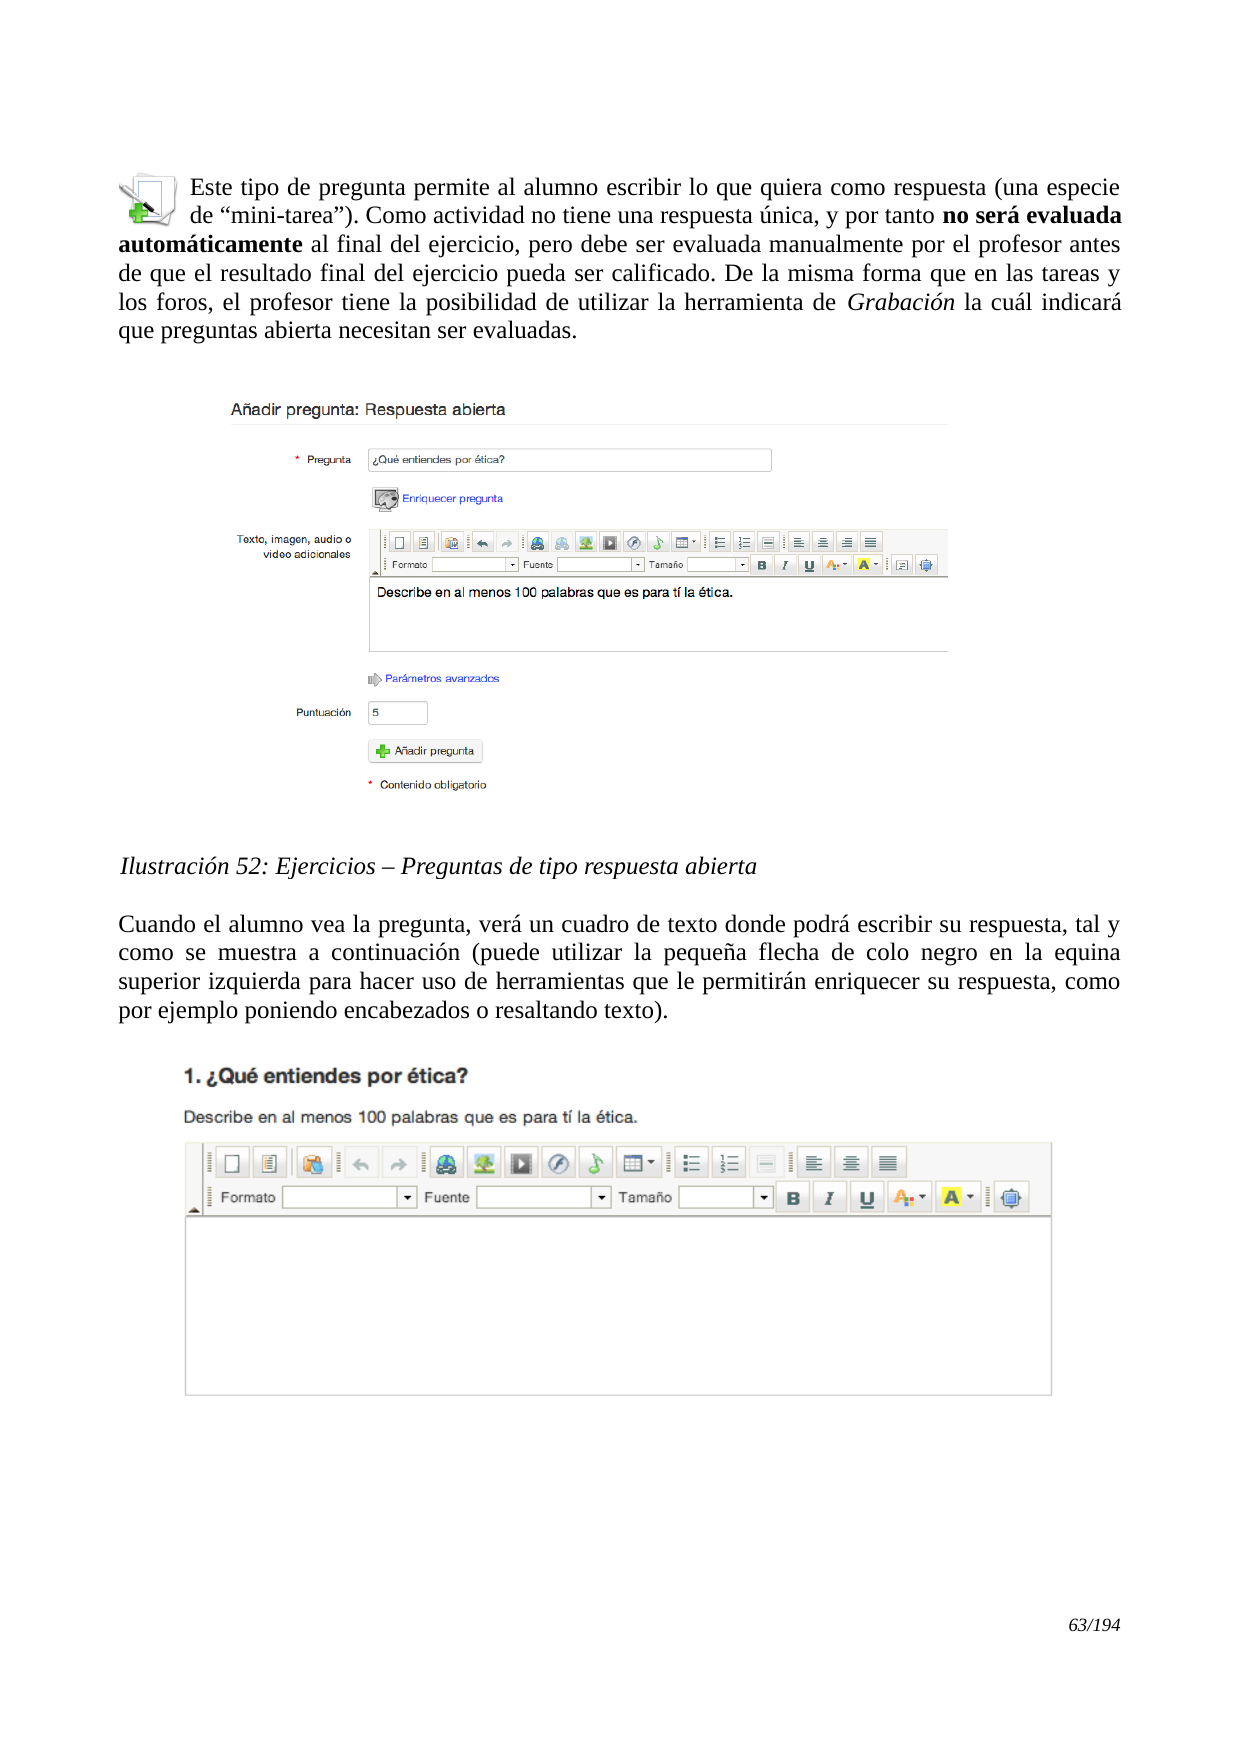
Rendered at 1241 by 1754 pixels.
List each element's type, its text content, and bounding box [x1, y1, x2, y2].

picture [227, 395, 948, 798]
text Cuando el alumno vea la pregunta, verá un cuadro de texto donde podrá escribir su respuesta, tal y como se muestra a continuación (puede utilizar la pequeña flecha de colo negro en la equina superior izquierda para hacer uso de herramientas que le permitirán enriquecer su respuesta, como por ejemplo poniendo encabezados o resaltando texto). [118, 909, 1122, 1024]
text Ilustración 52: Ejercicios – Preguntas de tipo respuesta abierta [120, 851, 1120, 878]
picture [181, 1065, 1059, 1405]
picture [118, 168, 178, 228]
text Este tipo de pregunta permite al alumno escribir lo que quiera como respuesta (una especie de “mini-tarea”). Como actividad no tiene una respuesta única, y por tanto no será evaluada automáticamente al final del ejercicio, pero debe ser evaluada manualmente por el profesor antes de que el resultado final del ejercicio pueda ser calificado. De la misma forma que en las tareas y los foros, el profesor tiene la posibilidad de utilizar la herramienta de Grabación la cuál indicará que preguntas abierta necesitan ser evaluadas. [118, 172, 1122, 344]
